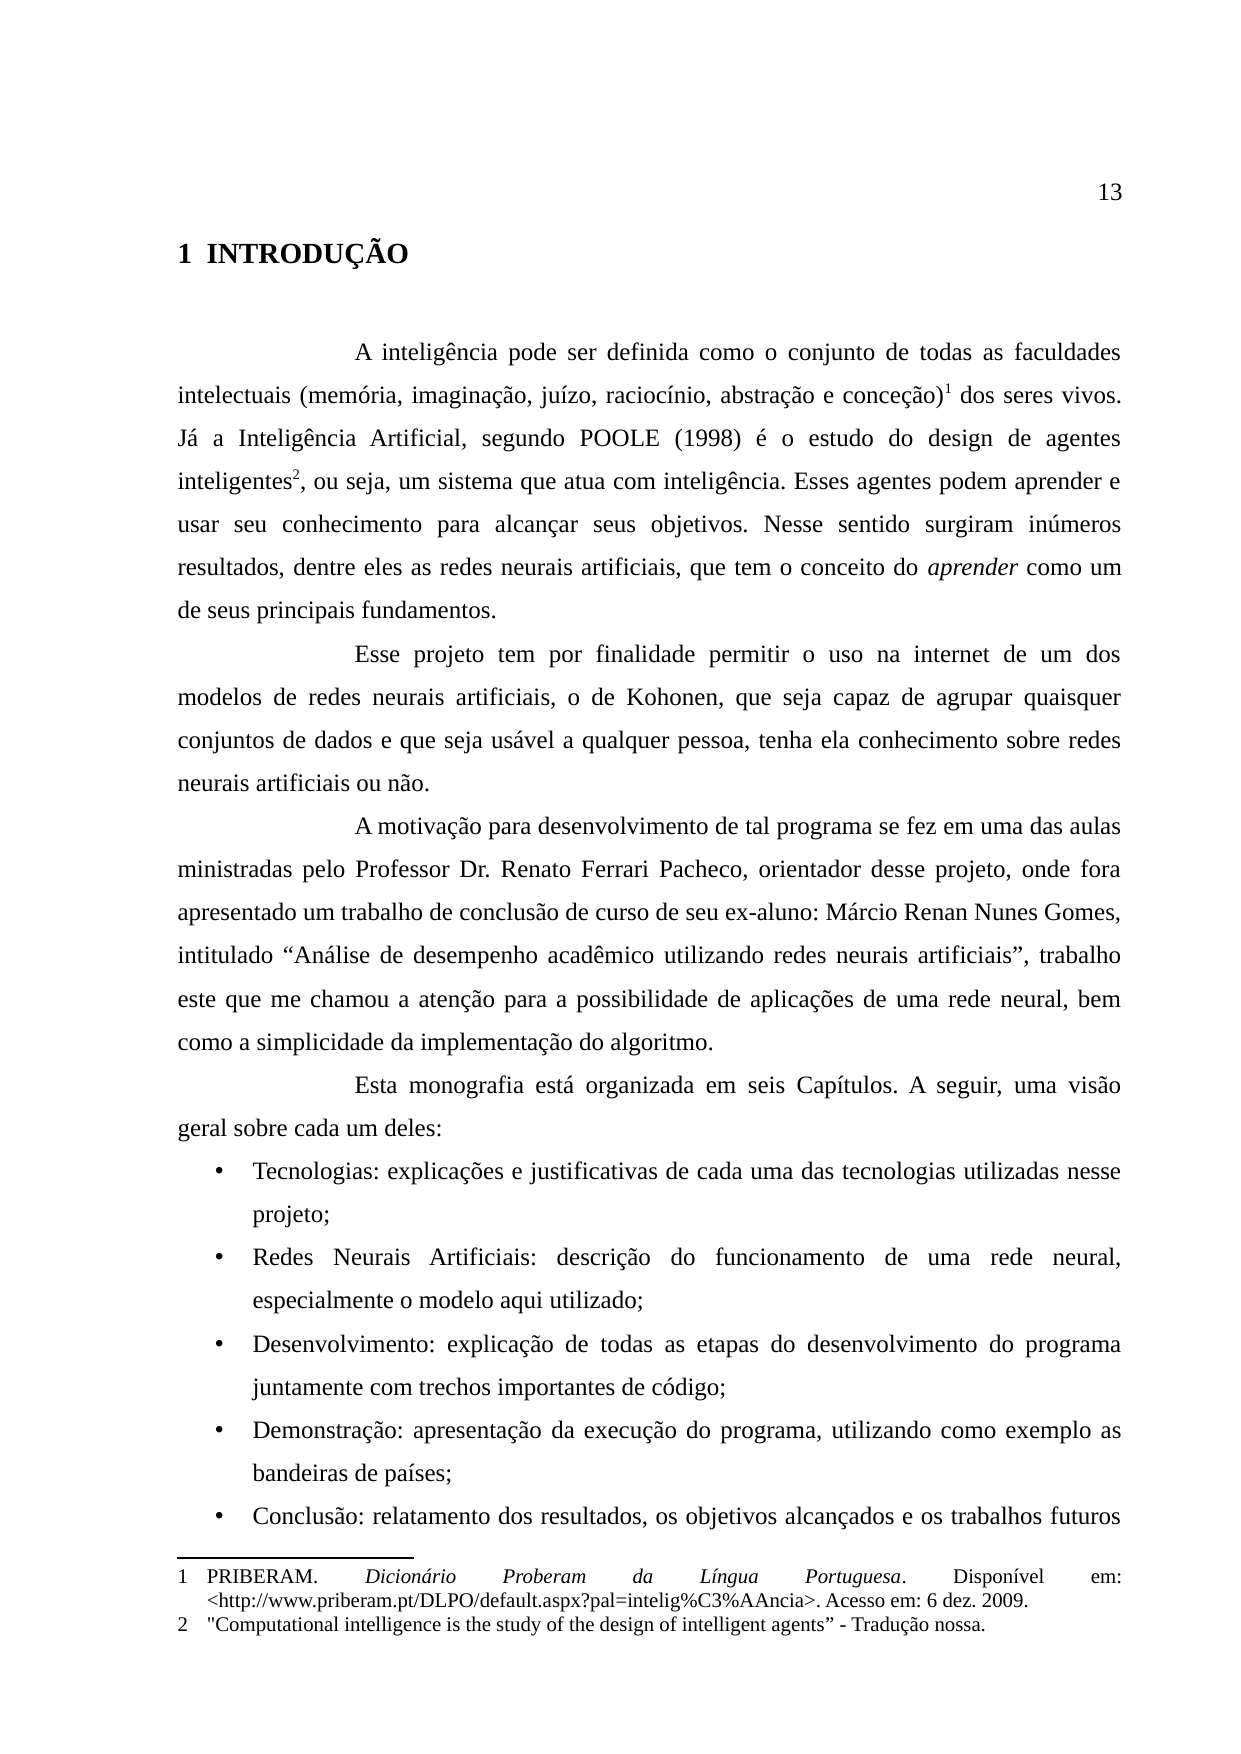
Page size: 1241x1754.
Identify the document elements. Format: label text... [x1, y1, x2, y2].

text Esse projeto tem por finalidade permitir o uso na internet de um dos modelos de redes neurais artificiais, o de Kohonen, que seja capaz de agrupar quaisquer conjuntos de dados e que seja usável a qualquer pessoa, tenha ela conhecimento sobre redes neurais artificiais ou não. [177, 639, 1122, 797]
text "Computational intelligence is the study of the design of intelligent agents” - Tradução nossa. [177, 1612, 1122, 1636]
text 1 INTRODUÇÃO [177, 236, 1122, 270]
text Esta monografia está organizada em seis Capítulos. A seguir, uma visão geral sobre cada um deles: [177, 1070, 1122, 1142]
text A motivação para desenvolvimento de tal programa se fez em uma das aulas ministradas pelo Professor Dr. Renato Ferrari Pacheco, orientador desse projeto, onde fora apresentado um trabalho de conclusão de curso de seu ex-aluno: Márcio Renan Nunes Gomes, intitulado “Análise de desempenho acadêmico utilizando redes neurais artificiais”, trabalho este que me chamou a atenção para a possibilidade de aplicações de uma rede neural, bem como a simplicidade da implementação do algoritmo. [177, 811, 1122, 1056]
text PRIBERAM. Dicionário Proberam da Língua Portuguesa. Disponível em: <http://www.priberam.pt/DLPO/default.aspx?pal=intelig%C3%AAncia>. Acesso em: 6 dez. 2009. [177, 1564, 1122, 1612]
text A inteligência pode ser definida como o conjunto de todas as faculdades intelectuais (memória, imaginação, juízo, raciocínio, abstração e conceção) dos seres vivos. Já a Inteligência Artificial, segundo POOLE (1998) é o estudo do design de agentes inteligentes, ou seja, um sistema que atua com inteligência. Esses agentes podem aprender e usar seu conhecimento para alcançar seus objetivos. Nesse sentido surgiram inúmeros resultados, dentre eles as redes neurais artificiais, que tem o conceito do aprender como um de seus principais fundamentos. [177, 337, 1122, 624]
list Redes Neurais Artificiais: descrição do funcionamento de uma rede neural, especialmente o modelo aqui utilizado; [215, 1242, 1122, 1314]
list Conclusão: relatamento dos resultados, os objetivos alcançados e os trabalhos futuros [215, 1501, 1122, 1530]
list Desenvolvimento: explicação de todas as etapas do desenvolvimento do programa juntamente com trechos importantes de código; [215, 1329, 1122, 1401]
list Demonstração: apresentação da execução do programa, utilizando como exemplo as bandeiras de países; [215, 1415, 1122, 1487]
list Tecnologias: explicações e justificativas de cada uma das tecnologias utilizadas nesse projeto; [215, 1156, 1122, 1228]
